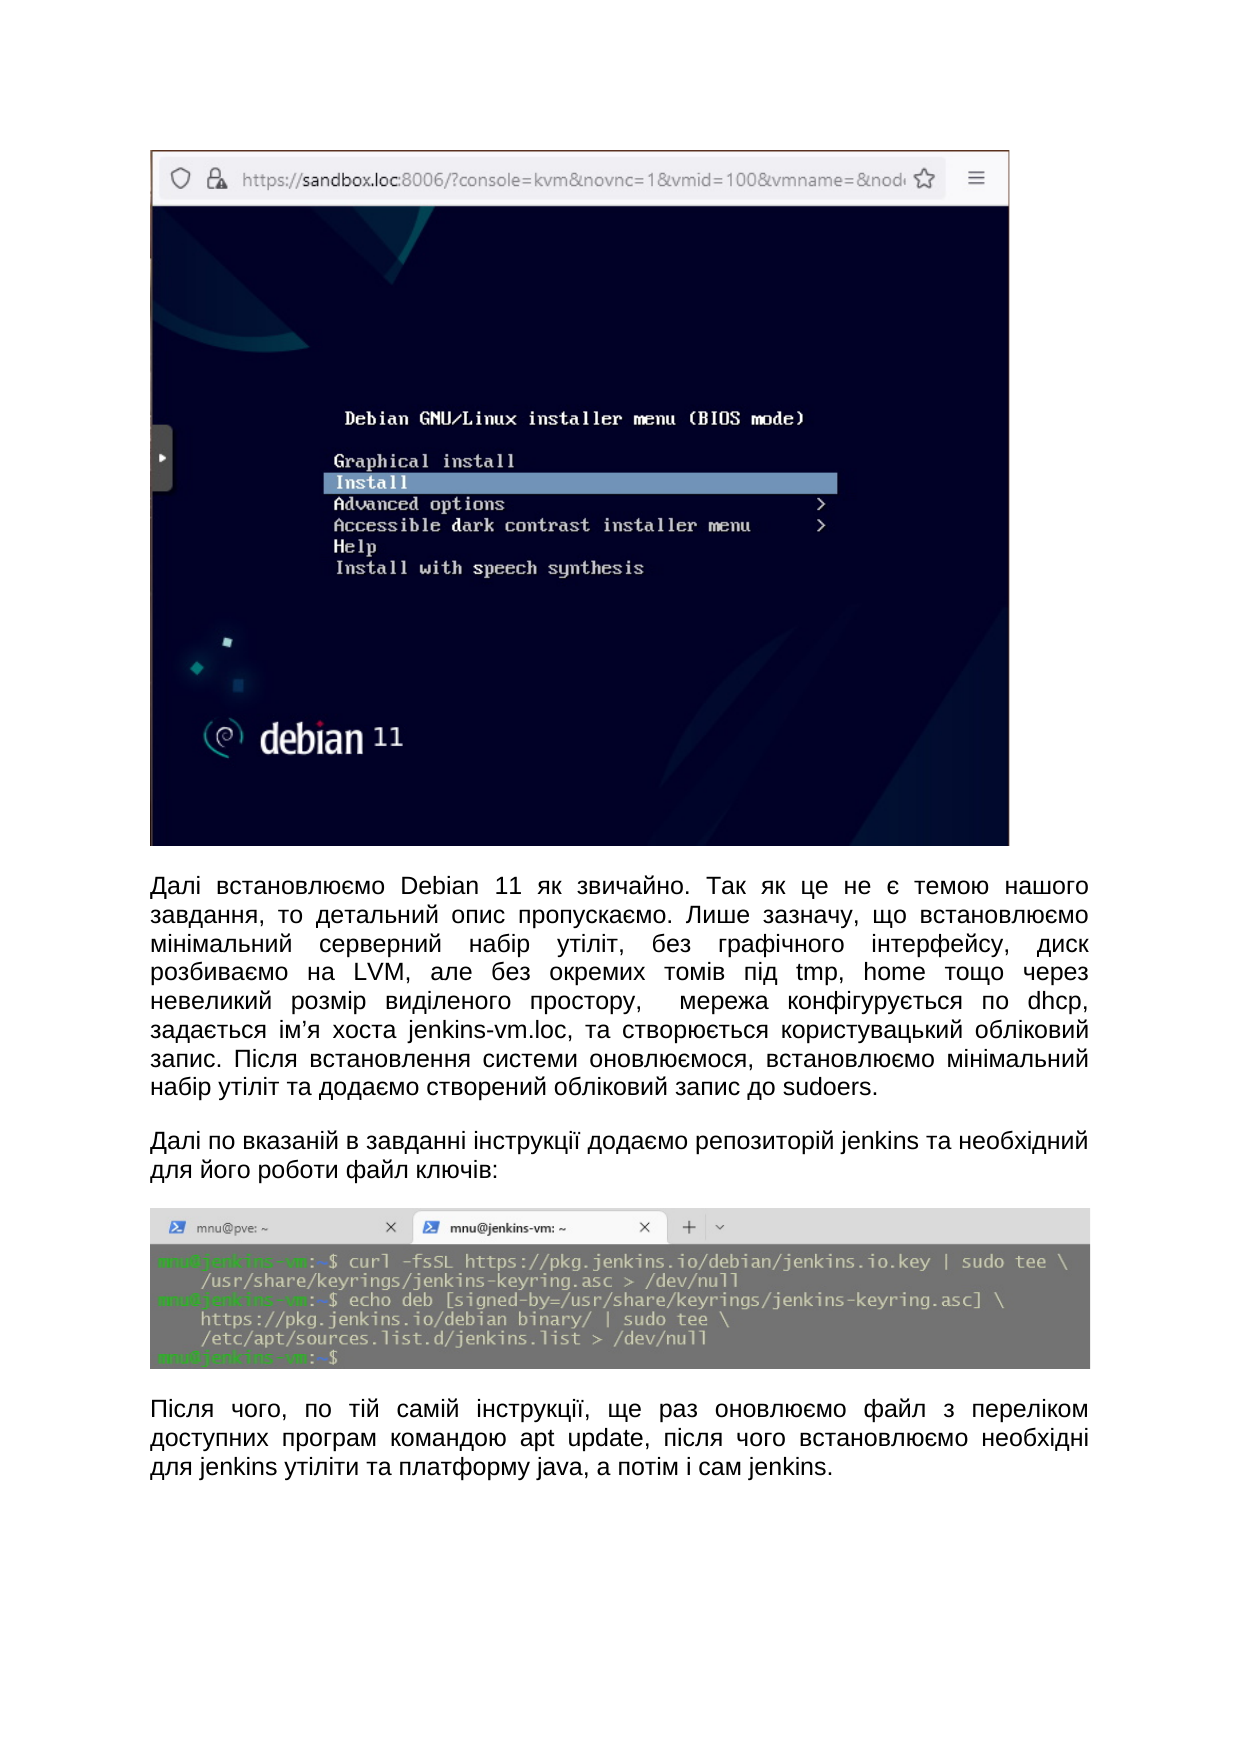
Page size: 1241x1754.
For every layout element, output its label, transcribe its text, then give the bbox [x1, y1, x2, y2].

picture [150, 150, 1010, 846]
text Далі встановлюємо Debian 11 як звичайно. Так як це не є темою нашого завдання, то детальний опис пропускаємо. Лише зазначу, що встановлюємо мінімальний серверний набір утіліт, без графічного інтерфейсу, диск розбиваємо на LVM, але без окремих томів під tmp, home тощо через невеликий розмір виділеного простору, мережа конфігурується по dhcp, задається ім’я хоста jenkins-vm.loc, та створюється користувацький обліковий запис. Після встановлення системи оновлюємося, встановлюємо мінімальний набір утіліт та додаємо створений обліковий запис до sudoers. [150, 871, 1090, 1101]
picture [150, 1208, 1091, 1369]
text Далі по вказаній в завданні інструкції додаємо репозиторій jenkins та необхідний для його роботи файл ключів: [150, 1126, 1090, 1183]
text Після чого, по тій самій інструкції, ще раз оновлюємо файл з переліком доступних програм командою apt update, після чого встановлюємо необхідні для jenkins утіліти та платформу javа, а потім і сам jenkins. [150, 1394, 1090, 1480]
